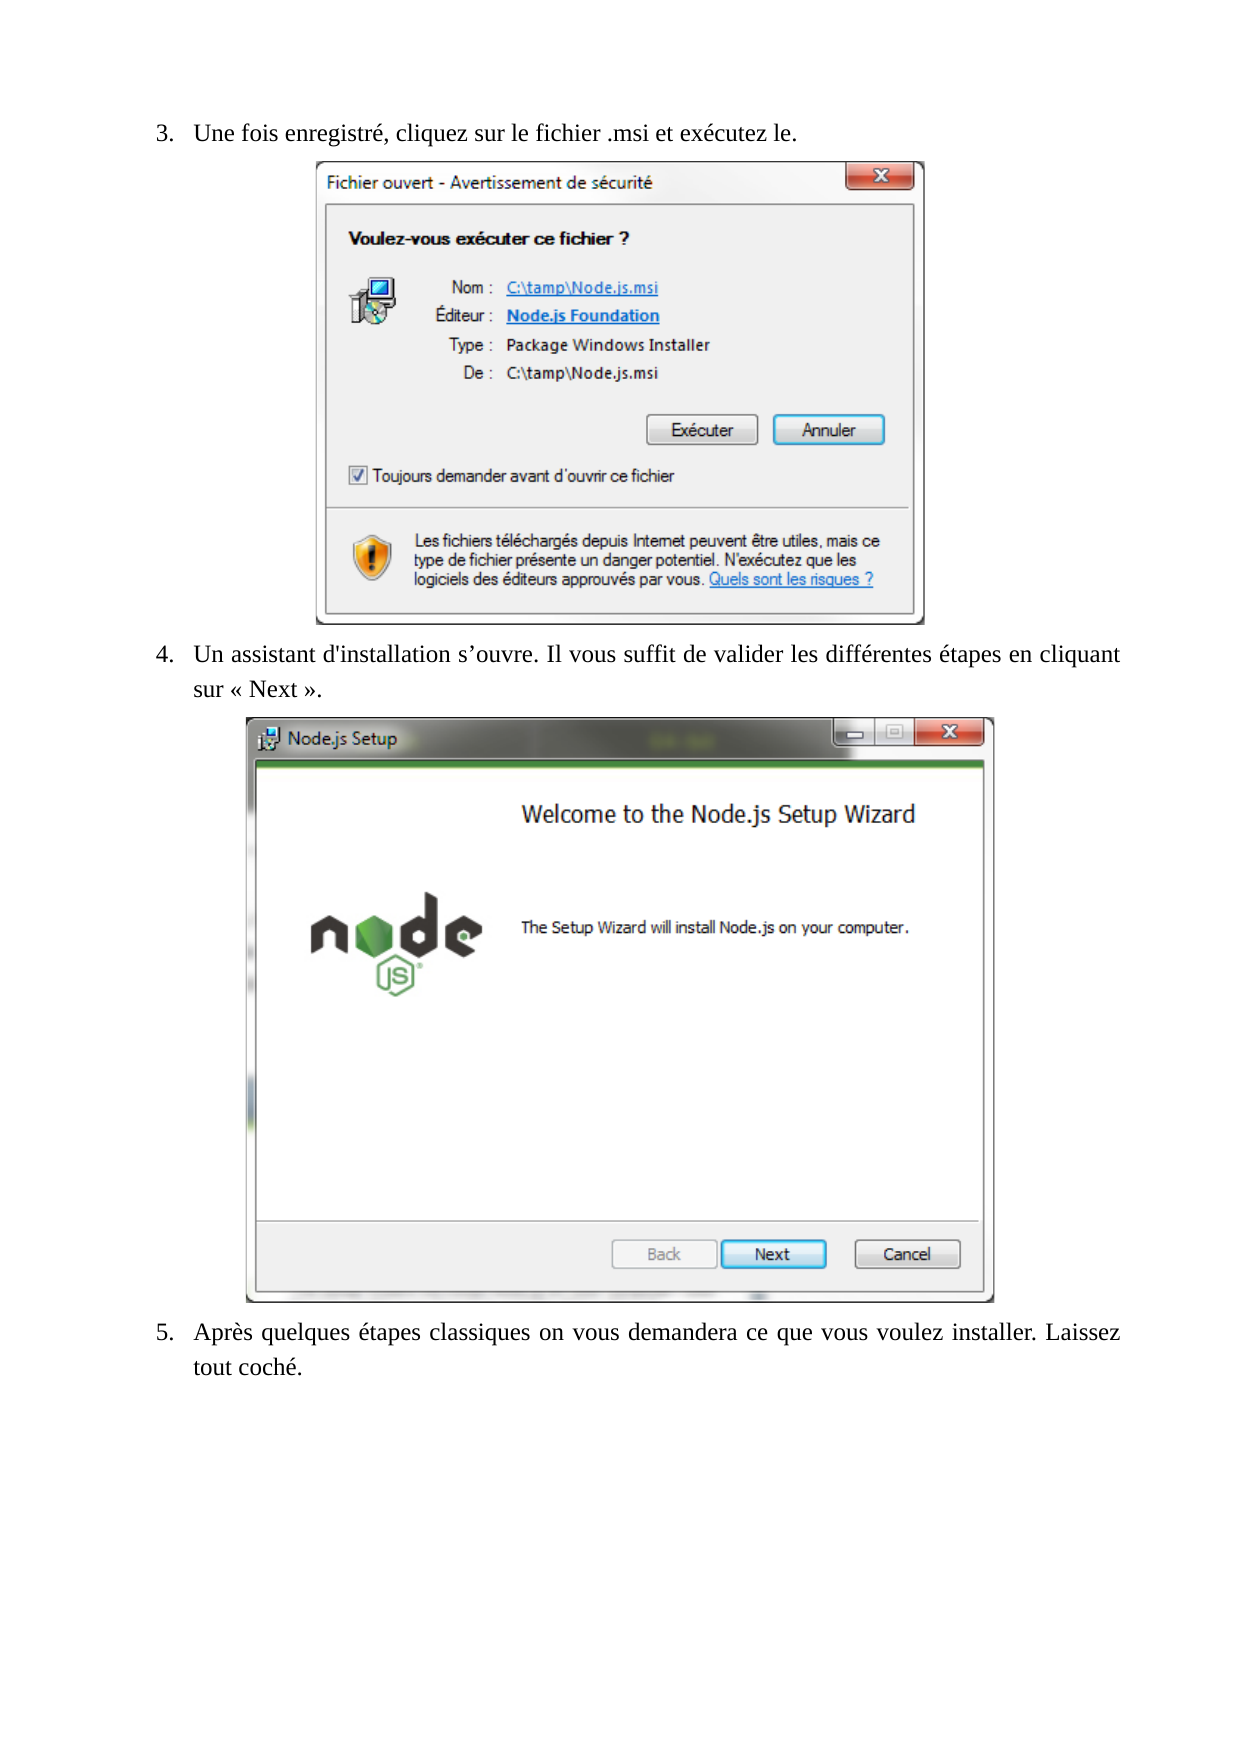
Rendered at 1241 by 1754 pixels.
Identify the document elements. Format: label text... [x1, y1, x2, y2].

picture [245, 717, 995, 1303]
list Un assistant d'installation s’ouvre. Il vous suffit de valider les différentes étapes en cliquant sur « Next ». [156, 639, 1122, 703]
list Une fois enregistré, cliquez sur le fichier .msi et exécutez le. [156, 118, 1122, 147]
list Après quelques étapes classiques on vous demandera ce que vous voulez installer. Laissez tout coché. [156, 1317, 1122, 1380]
picture [315, 161, 925, 625]
